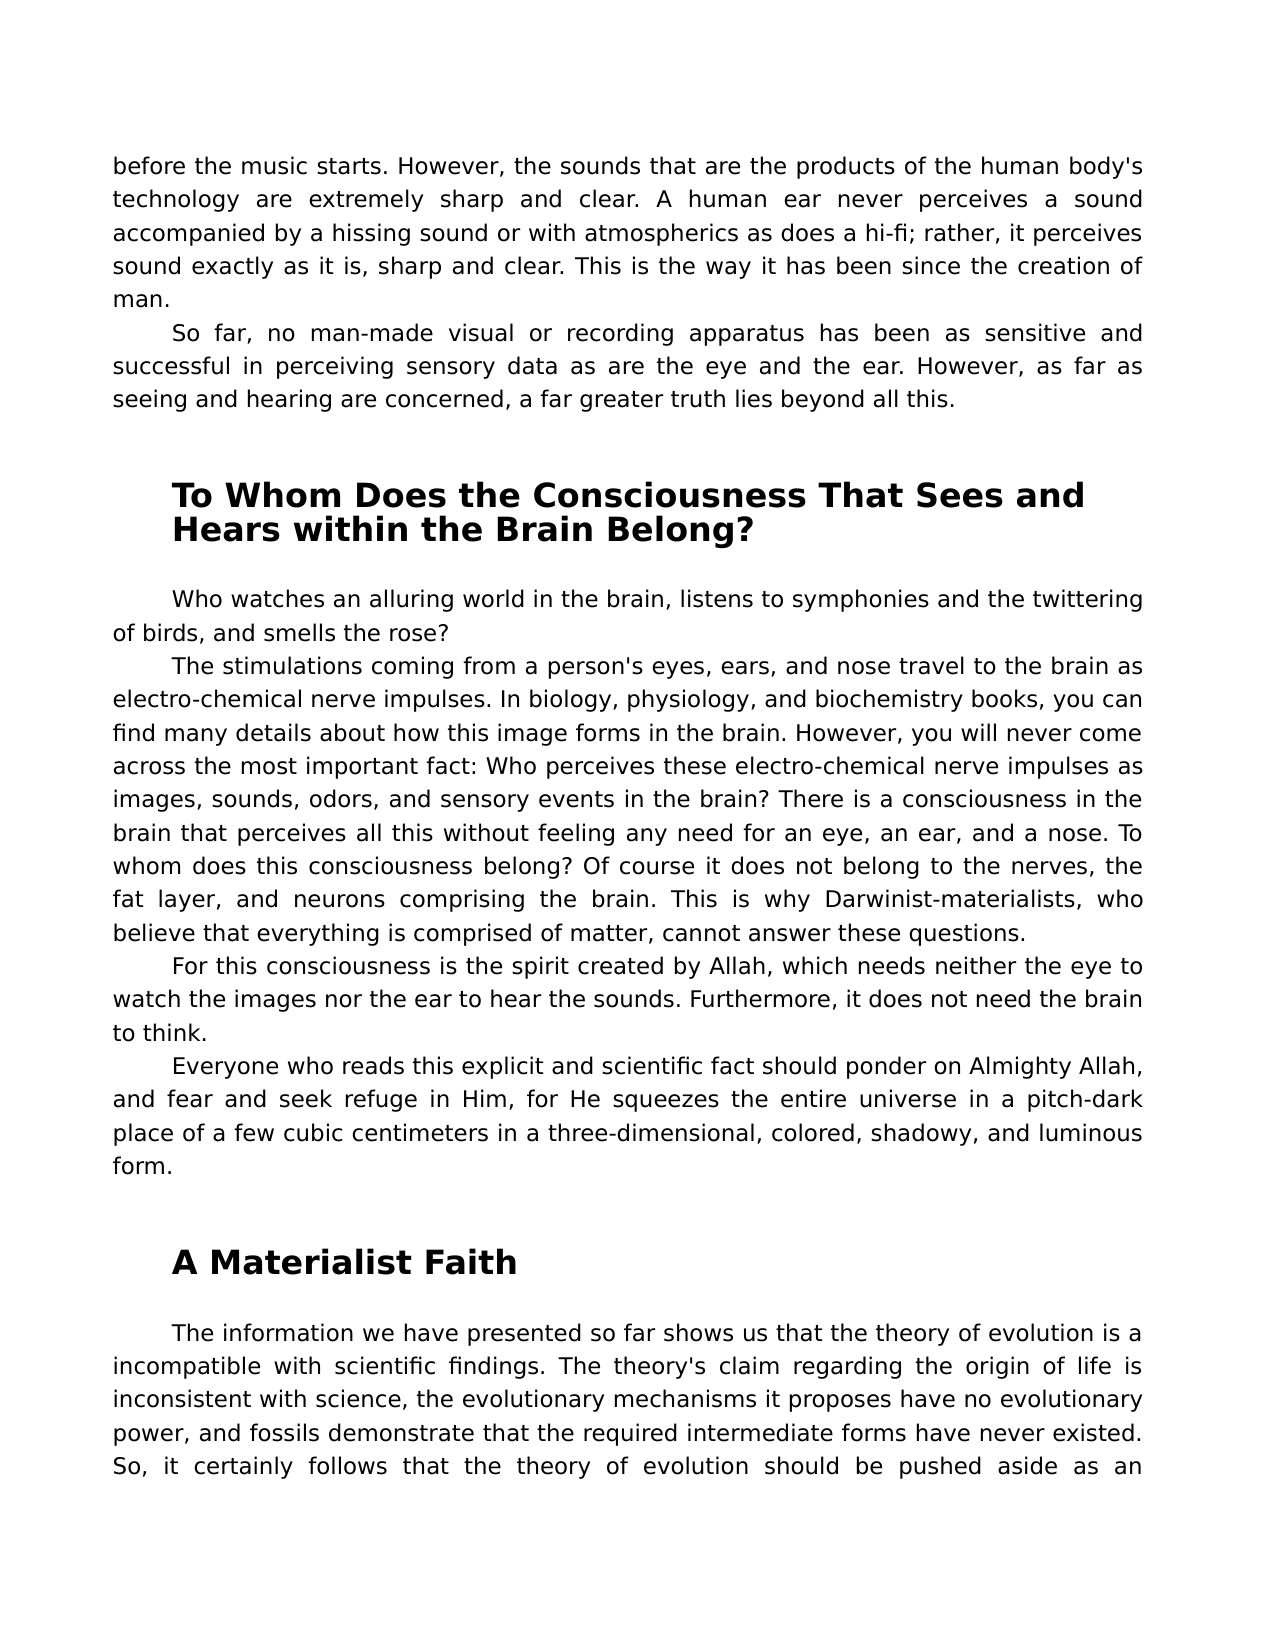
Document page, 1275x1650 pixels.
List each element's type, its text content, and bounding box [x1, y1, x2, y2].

text The stimulations coming from a person's eyes, ears, and nose travel to the brain as electro-chemical nerve impulses. In biology, physiology, and biochemistry books, you can find many details about how this image forms in the brain. However, you will never come across the most important fact: Who perceives these electro-chemical nerve impulses as images, sounds, odors, and sensory events in the brain? There is a consciousness in the brain that perceives all this without feeling any need for an eye, an ear, and a nose. To whom does this consciousness belong? Of course it does not belong to the nerves, the fat layer, and neurons comprising the brain. This is why Darwinist-materialists, who believe that everything is comprised of matter, cannot answer these questions. [112, 648, 1145, 948]
text For this consciousness is the spirit created by Allah, which needs neither the eye to watch the images nor the ear to hear the sounds. Furthermore, it does not need the brain to think. [112, 948, 1145, 1048]
text Hears within the Brain Belong? [112, 514, 1145, 548]
text Who watches an alluring world in the brain, listens to symphonies and the twittering of birds, and smells the rose? [112, 581, 1145, 648]
text To Whom Does the Consciousness That Sees and [112, 481, 1145, 514]
text Everyone who reads this explicit and scientific fact should ponder on Almighty Allah, and fear and seek refuge in Him, for He squeezes the entire universe in a pitch-dark place of a few cubic centimeters in a three-dimensional, colored, shadowy, and luminous form. [112, 1048, 1145, 1181]
text before the music starts. However, the sounds that are the products of the human body's technology are extremely sharp and clear. A human ear never perceives a sound accompanied by a hissing sound or with atmospherics as does a hi-fi; rather, it perceives sound exactly as it is, sharp and clear. This is the way it has been since the creation of man. [112, 148, 1145, 314]
text So far, no man-made visual or recording apparatus has been as sensitive and successful in perceiving sensory data as are the eye and the ear. However, as far as seeing and hearing are concerned, a far greater truth lies beyond all this. [112, 314, 1145, 414]
text The information we have presented so far shows us that the theory of evolution is a incompatible with scientific findings. The theory's claim regarding the origin of life is inconsistent with science, the evolutionary mechanisms it proposes have no evolutionary power, and fossils demonstrate that the required intermediate forms have never existed. So, it certainly follows that the theory of evolution should be pushed aside as an [112, 1314, 1145, 1481]
text A Materialist Faith [112, 1248, 1145, 1281]
